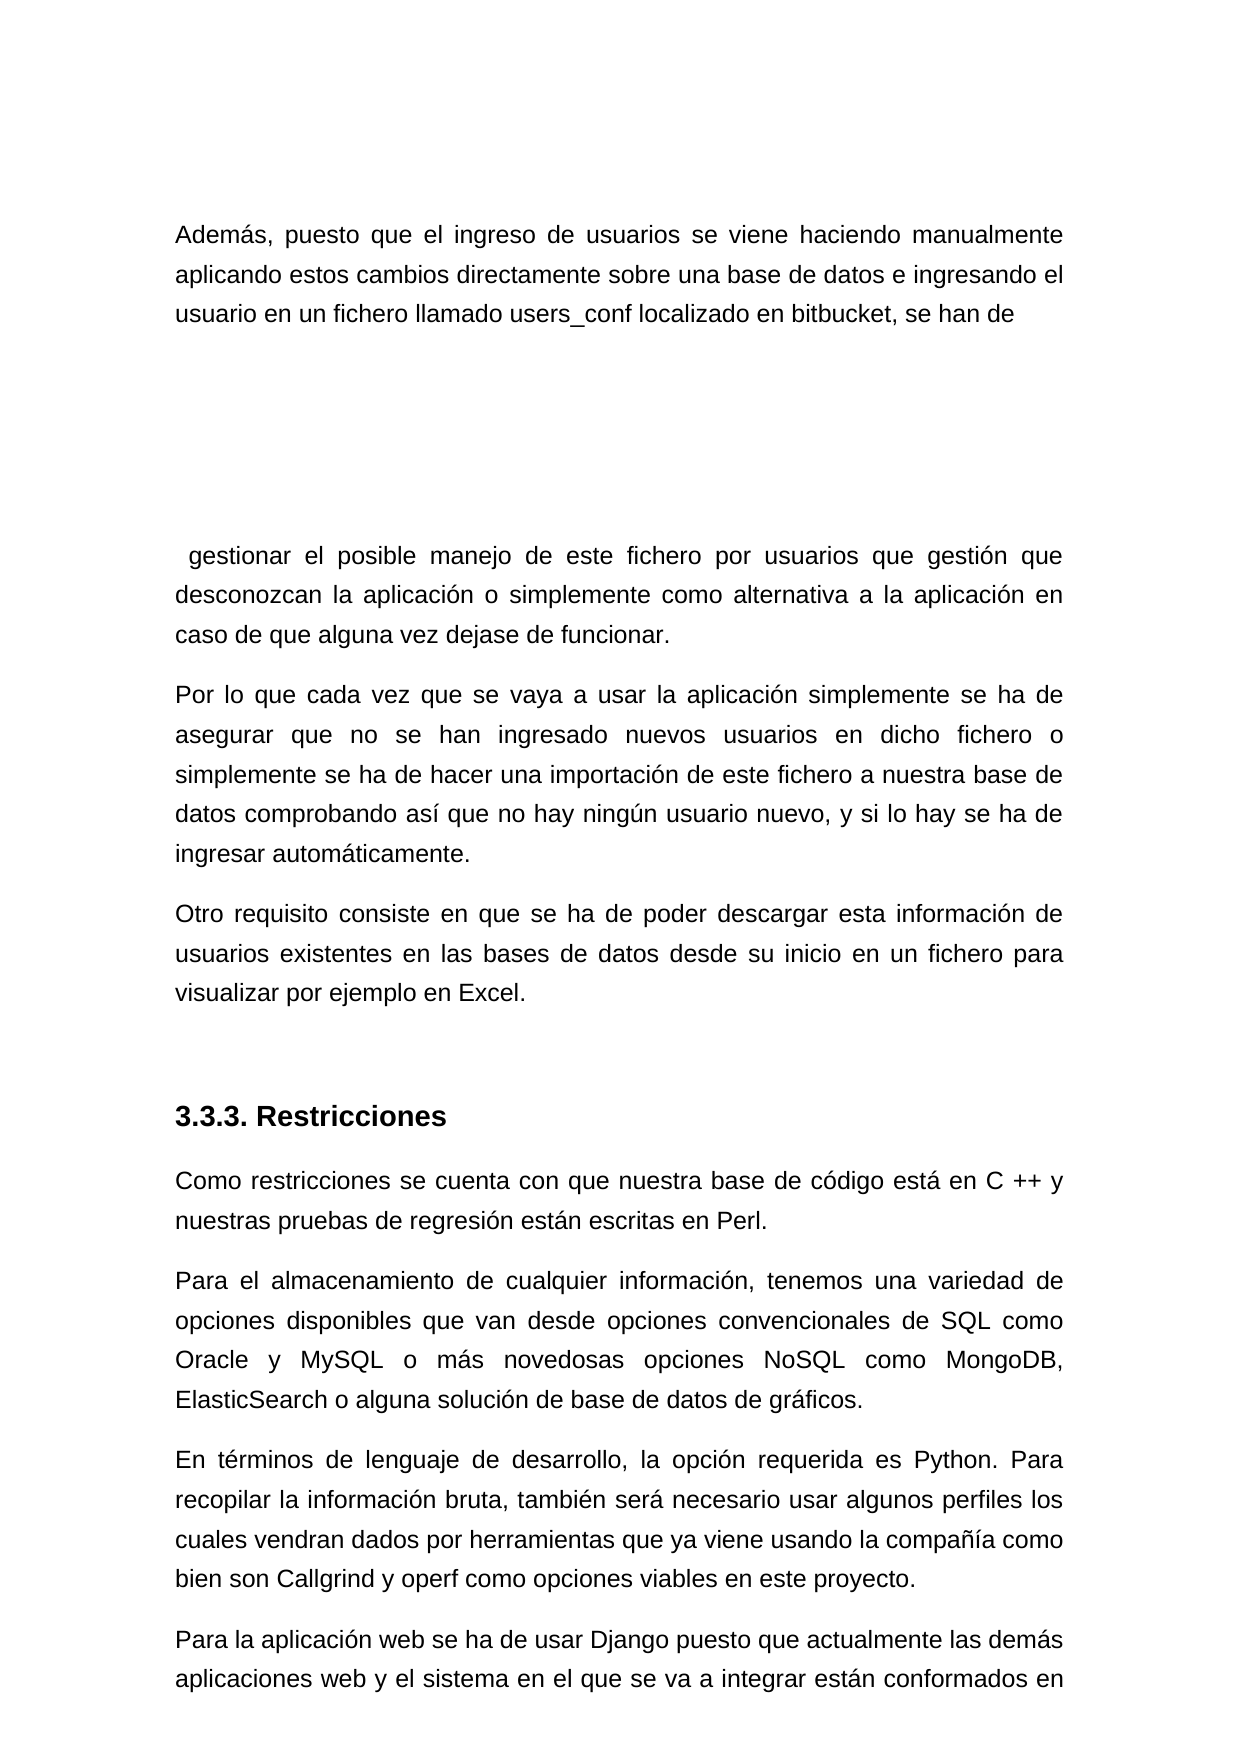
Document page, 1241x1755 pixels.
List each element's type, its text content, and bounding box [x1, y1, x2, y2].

text Otro requisito consiste en que se ha de poder descargar esta información de usuarios existentes en las bases de datos desde su inicio en un fichero para visualizar por ejemplo en Excel. [175, 899, 1065, 1007]
text Para la aplicación web se ha de usar Django puesto que actualmente las demás aplicaciones web y el sistema en el que se va a integrar están conformados en [175, 1624, 1065, 1693]
text gestionar el posible manejo de este fichero por usuarios que gestión que desconozcan la aplicación o simplemente como alternativa a la aplicación en caso de que alguna vez dejase de funcionar. [175, 541, 1065, 649]
text 3.3.3. Restricciones [175, 1099, 1065, 1133]
text Para el almacenamiento de cualquier información, tenemos una variedad de opciones disponibles que van desde opciones convencionales de SQL como Oracle y MySQL o más novedosas opciones NoSQL como MongoDB, ElasticSearch o alguna solución de base de datos de gráficos. [175, 1266, 1065, 1414]
text Además, puesto que el ingreso de usuarios se viene haciendo manualmente aplicando estos cambios directamente sobre una base de datos e ingresando el usuario en un fichero llamado users_conf localizado en bitbucket, se han de [175, 220, 1065, 328]
text En términos de lenguaje de desarrollo, la opción requerida es Python. Para recopilar la información bruta, también será necesario usar algunos perfiles los cuales vendran dados por herramientas que ya viene usando la compañía como bien son Callgrind y operf como opciones viables en este proyecto. [175, 1445, 1065, 1593]
text Por lo que cada vez que se vaya a usar la aplicación simplemente se ha de asegurar que no se han ingresado nuevos usuarios en dicho fichero o simplemente se ha de hacer una importación de este fichero a nuestra base de datos comprobando así que no hay ningún usuario nuevo, y si lo hay se ha de ingresar automáticamente. [175, 680, 1065, 867]
text Como restricciones se cuenta con que nuestra base de código está en C ++ y nuestras pruebas de regresión están escritas en Perl. [175, 1166, 1065, 1234]
